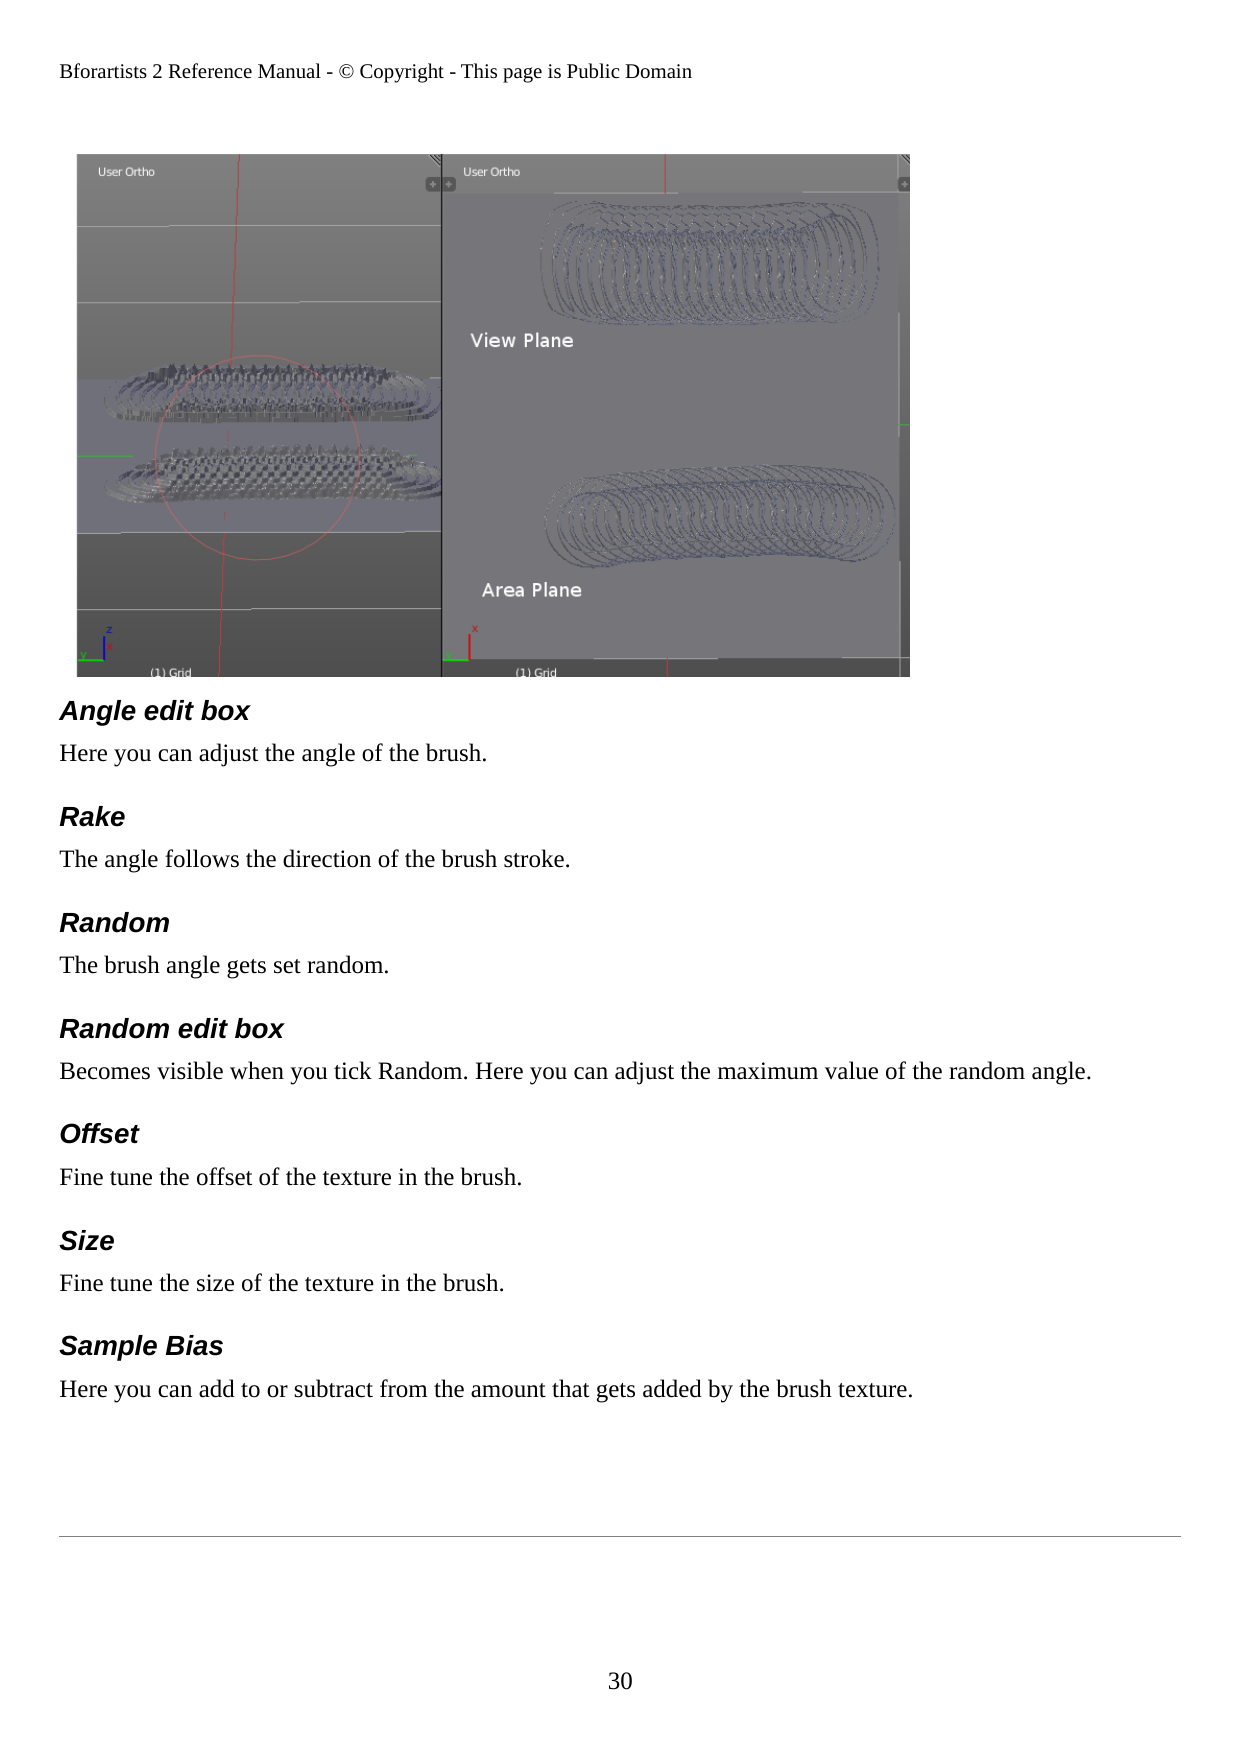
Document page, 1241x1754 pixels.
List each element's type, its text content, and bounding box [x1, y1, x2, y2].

text Fine tune the offset of the texture in the brush. [59, 1162, 1181, 1191]
text Fine tune the size of the texture in the brush. [59, 1268, 1181, 1297]
text Here you can adjust the angle of the brush. [59, 738, 1181, 767]
text Here you can add to or subtract from the amount that gets added by the brush texture. [59, 1374, 1181, 1403]
text The brush angle gets set random. [59, 950, 1181, 979]
subtitle Angle edit box [59, 137, 1181, 726]
picture [76, 154, 910, 677]
text Becomes visible when you tick Random. Here you can adjust the maximum value of the random angle. [59, 1056, 1181, 1085]
subtitle Random edit box [59, 1012, 1181, 1044]
subtitle Random [59, 906, 1181, 938]
text The angle follows the direction of the brush stroke. [59, 844, 1181, 873]
subtitle Sample Bias [59, 1330, 1181, 1362]
subtitle Rake [59, 800, 1181, 832]
subtitle Offset [59, 1118, 1181, 1150]
subtitle Size [59, 1224, 1181, 1256]
